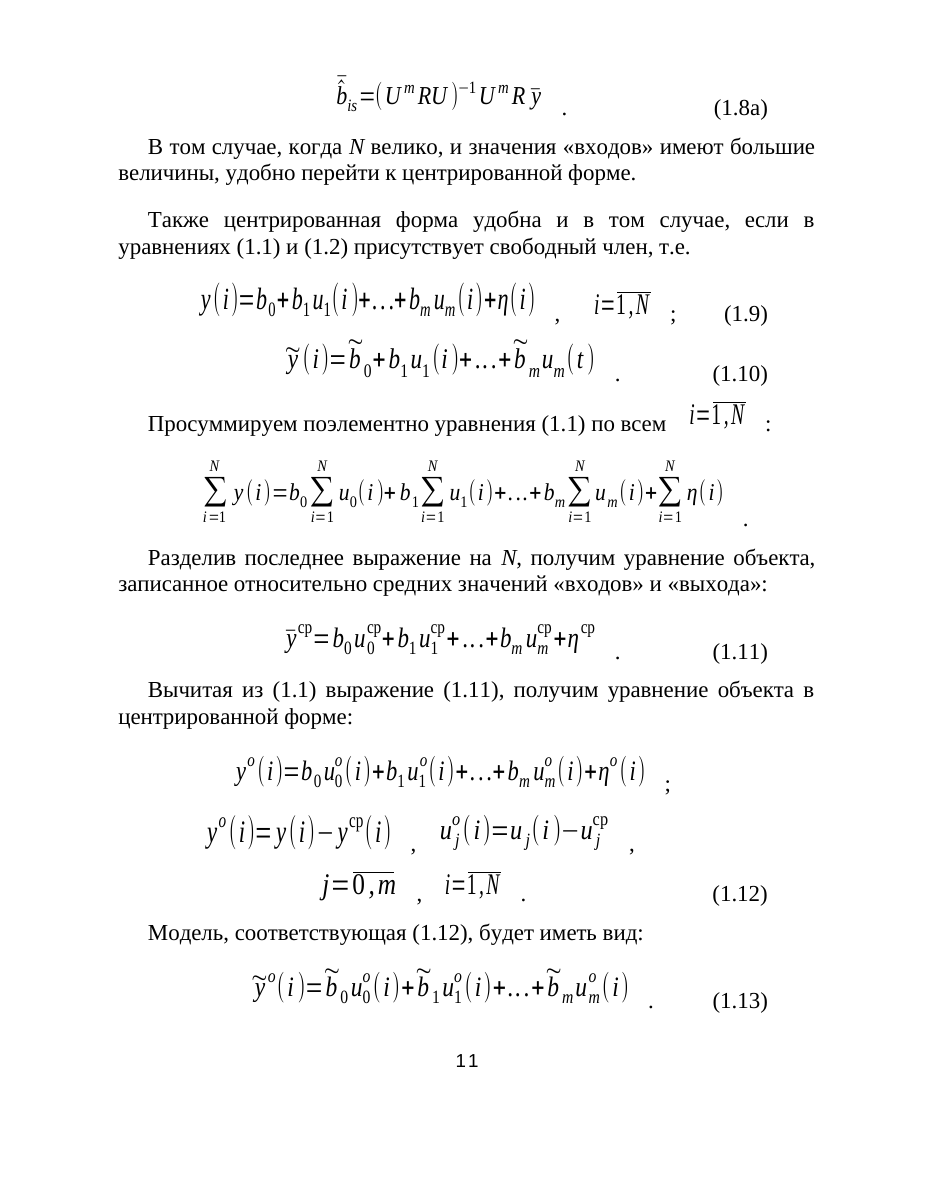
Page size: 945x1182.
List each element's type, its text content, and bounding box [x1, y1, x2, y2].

text . (1.13) [118, 966, 816, 1013]
text . [118, 458, 816, 531]
text , . (1.12) [118, 868, 816, 907]
text Просуммируем поэлементно уравнения (1.1) по всем : [118, 398, 816, 437]
text . (1.10) [118, 339, 816, 386]
text , , [109, 809, 816, 856]
text Разделив последнее выражение на N, получим уравнение объекта, записанное относительно средних значений «входов» и «выхода»: [118, 544, 816, 597]
text В том случае, когда N велико, и значения «входов» имеют большие величины, удобно перейти к центрированной форме. [118, 133, 816, 186]
text , ; (1.9) [118, 280, 816, 327]
text . (1.8а) [118, 74, 812, 121]
text ; [118, 750, 816, 797]
text Вычитая из (1.1) выражение (1.11), получим уравнение объекта в центрированной форме: [118, 677, 816, 729]
text . (1.11) [118, 617, 816, 664]
text Также центрированная форма удобна и в том случае, если в уравнениях (1.1) и (1.2) присутствует свободный член, т.е. [118, 207, 816, 259]
text Модель, соответствующая (1.12), будет иметь вид: [118, 919, 816, 946]
